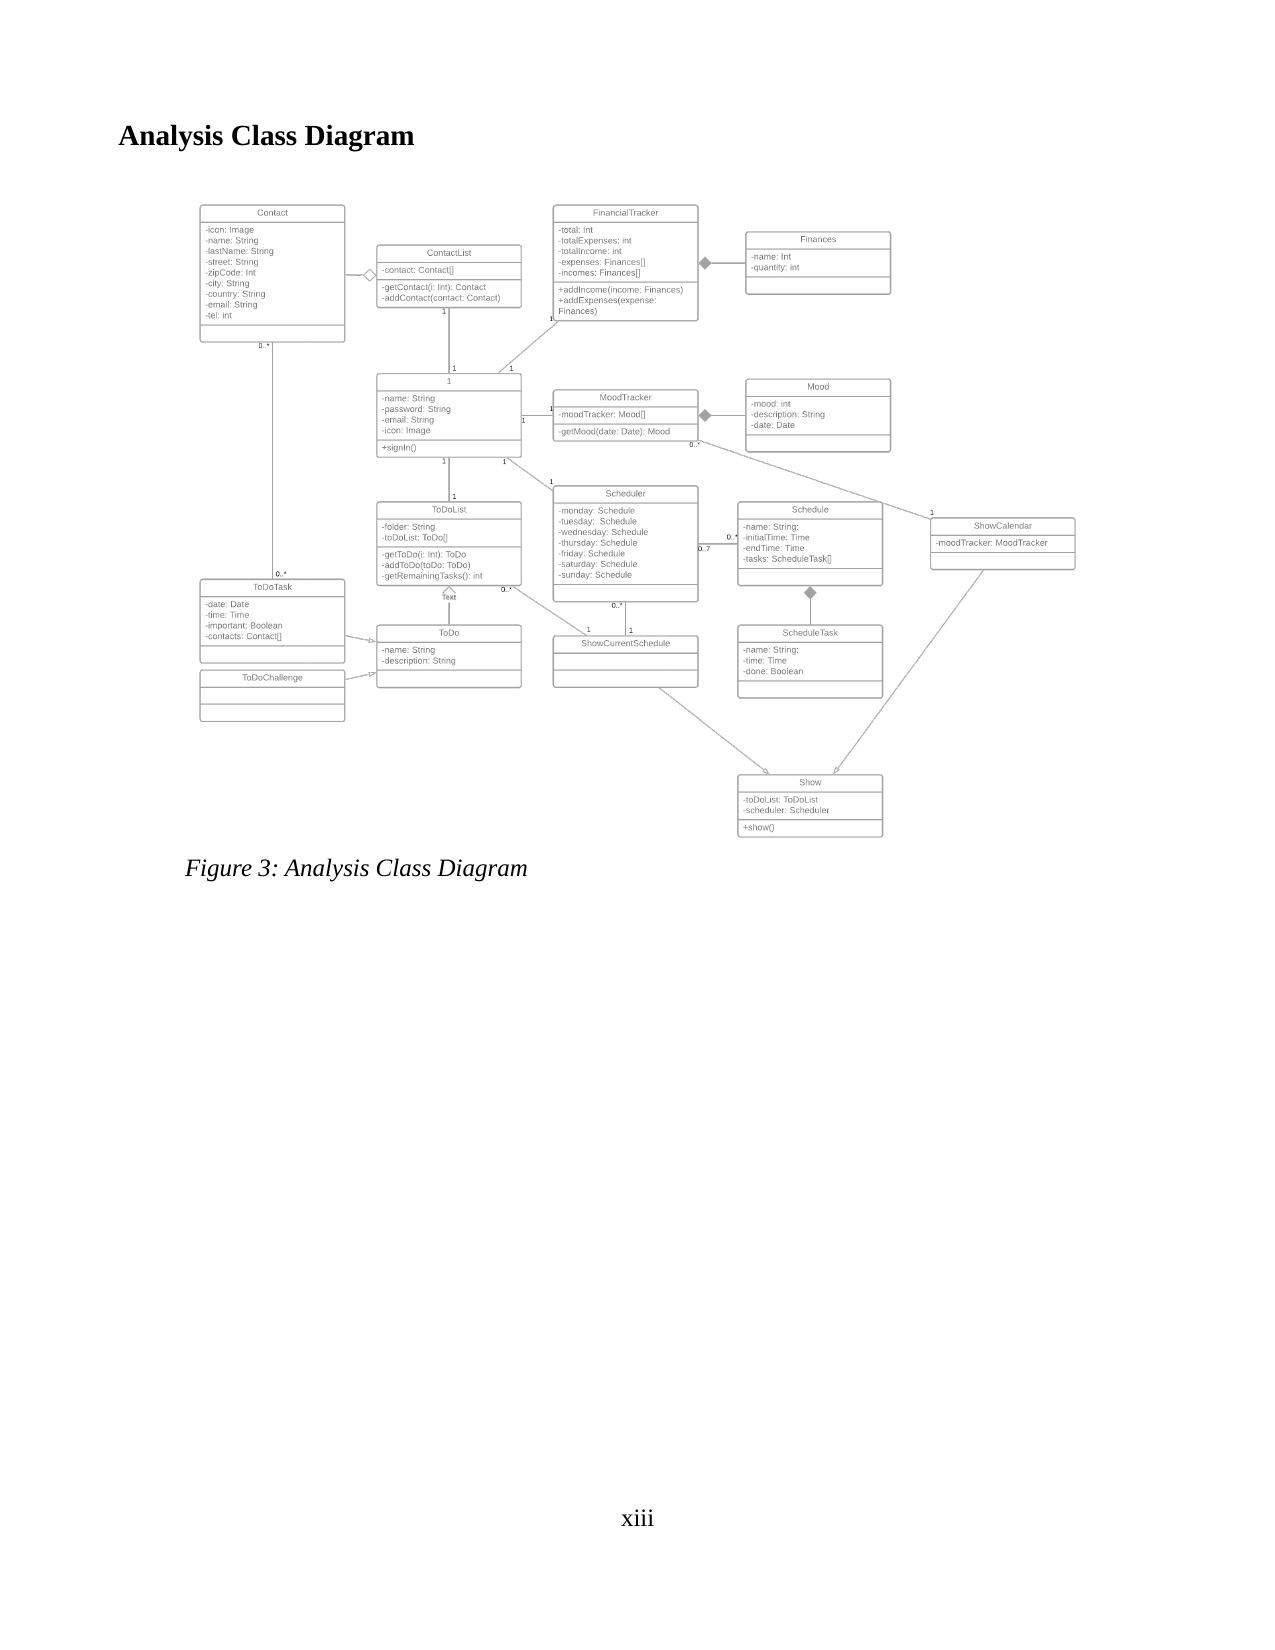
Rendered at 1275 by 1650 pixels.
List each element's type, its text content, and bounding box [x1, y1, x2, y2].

subtitle Analysis Class Diagram [118, 118, 1157, 152]
picture [184, 189, 1091, 853]
text Figure 3: Analysis Class Diagram [185, 853, 1090, 881]
